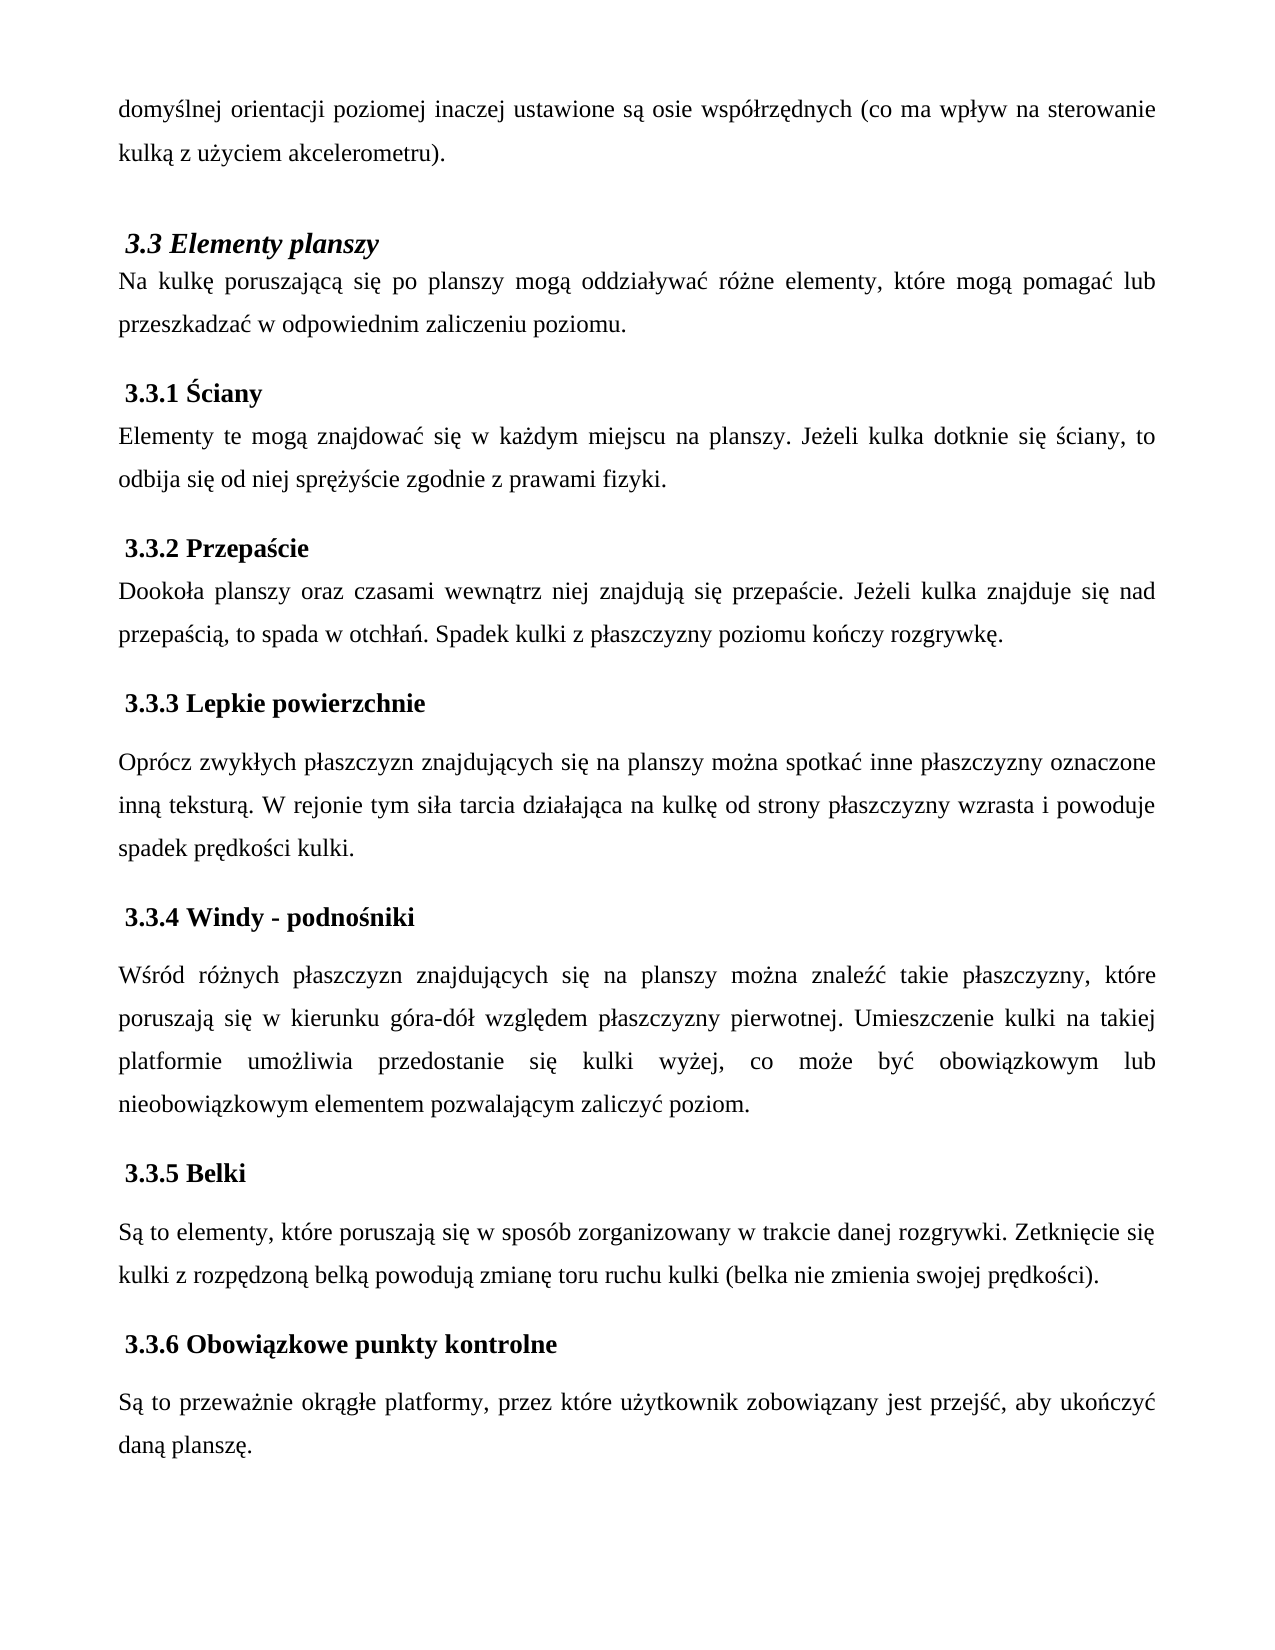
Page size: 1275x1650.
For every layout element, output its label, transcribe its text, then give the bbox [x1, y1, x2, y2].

subtitle Elementy planszy [118, 227, 1157, 260]
subtitle Belki [118, 1158, 1157, 1189]
list Oprócz zwykłych płaszczyzn znajdujących się na planszy można spotkać inne płaszczyzny oznaczone inną teksturą. W rejonie tym siła tarcia działająca na kulkę od strony płaszczyzny wzrasta i powoduje spadek prędkości kulki. [118, 747, 1157, 862]
subtitle Przepaście [118, 532, 1157, 564]
list Są to elementy, które poruszają się w sposób zorganizowany w trakcie danej rozgrywki. Zetknięcie się kulki z rozpędzoną belką powodują zmianę toru ruchu kulki (belka nie zmienia swojej prędkości). [118, 1217, 1157, 1289]
list Są to przeważnie okrągłe platformy, przez które użytkownik zobowiązany jest przejść, aby ukończyć daną planszę. [118, 1387, 1157, 1459]
subtitle Windy - podnośniki [118, 901, 1157, 932]
list Dookoła planszy oraz czasami wewnątrz niej znajdują się przepaście. Jeżeli kulka znajduje się nad przepaścią, to spada w otchłań. Spadek kulki z płaszczyzny poziomu kończy rozgrywkę. [118, 576, 1157, 648]
list Na kulkę poruszającą się po planszy mogą oddziaływać różne elementy, które mogą pomagać lub przeszkadzać w odpowiednim zaliczeniu poziomu. [118, 266, 1157, 338]
subtitle Obowiązkowe punkty kontrolne [118, 1328, 1157, 1359]
subtitle Lepkie powierzchnie [118, 687, 1157, 718]
list Elementy te mogą znajdować się w każdym miejscu na planszy. Jeżeli kulka dotknie się ściany, to odbija się od niej sprężyście zgodnie z prawami fizyki. [118, 421, 1157, 493]
text domyślnej orientacji poziomej inaczej ustawione są osie współrzędnych (co ma wpływ na sterowanie kulką z użyciem akcelerometru). [118, 94, 1157, 166]
subtitle Ściany [118, 378, 1157, 409]
list Wśród różnych płaszczyzn znajdujących się na planszy można znaleźć takie płaszczyzny, które poruszają się w kierunku góra-dół względem płaszczyzny pierwotnej. Umieszczenie kulki na takiej platformie umożliwia przedostanie się kulki wyżej, co może być obowiązkowym lub nieobowiązkowym elementem pozwalającym zaliczyć poziom. [118, 960, 1157, 1118]
